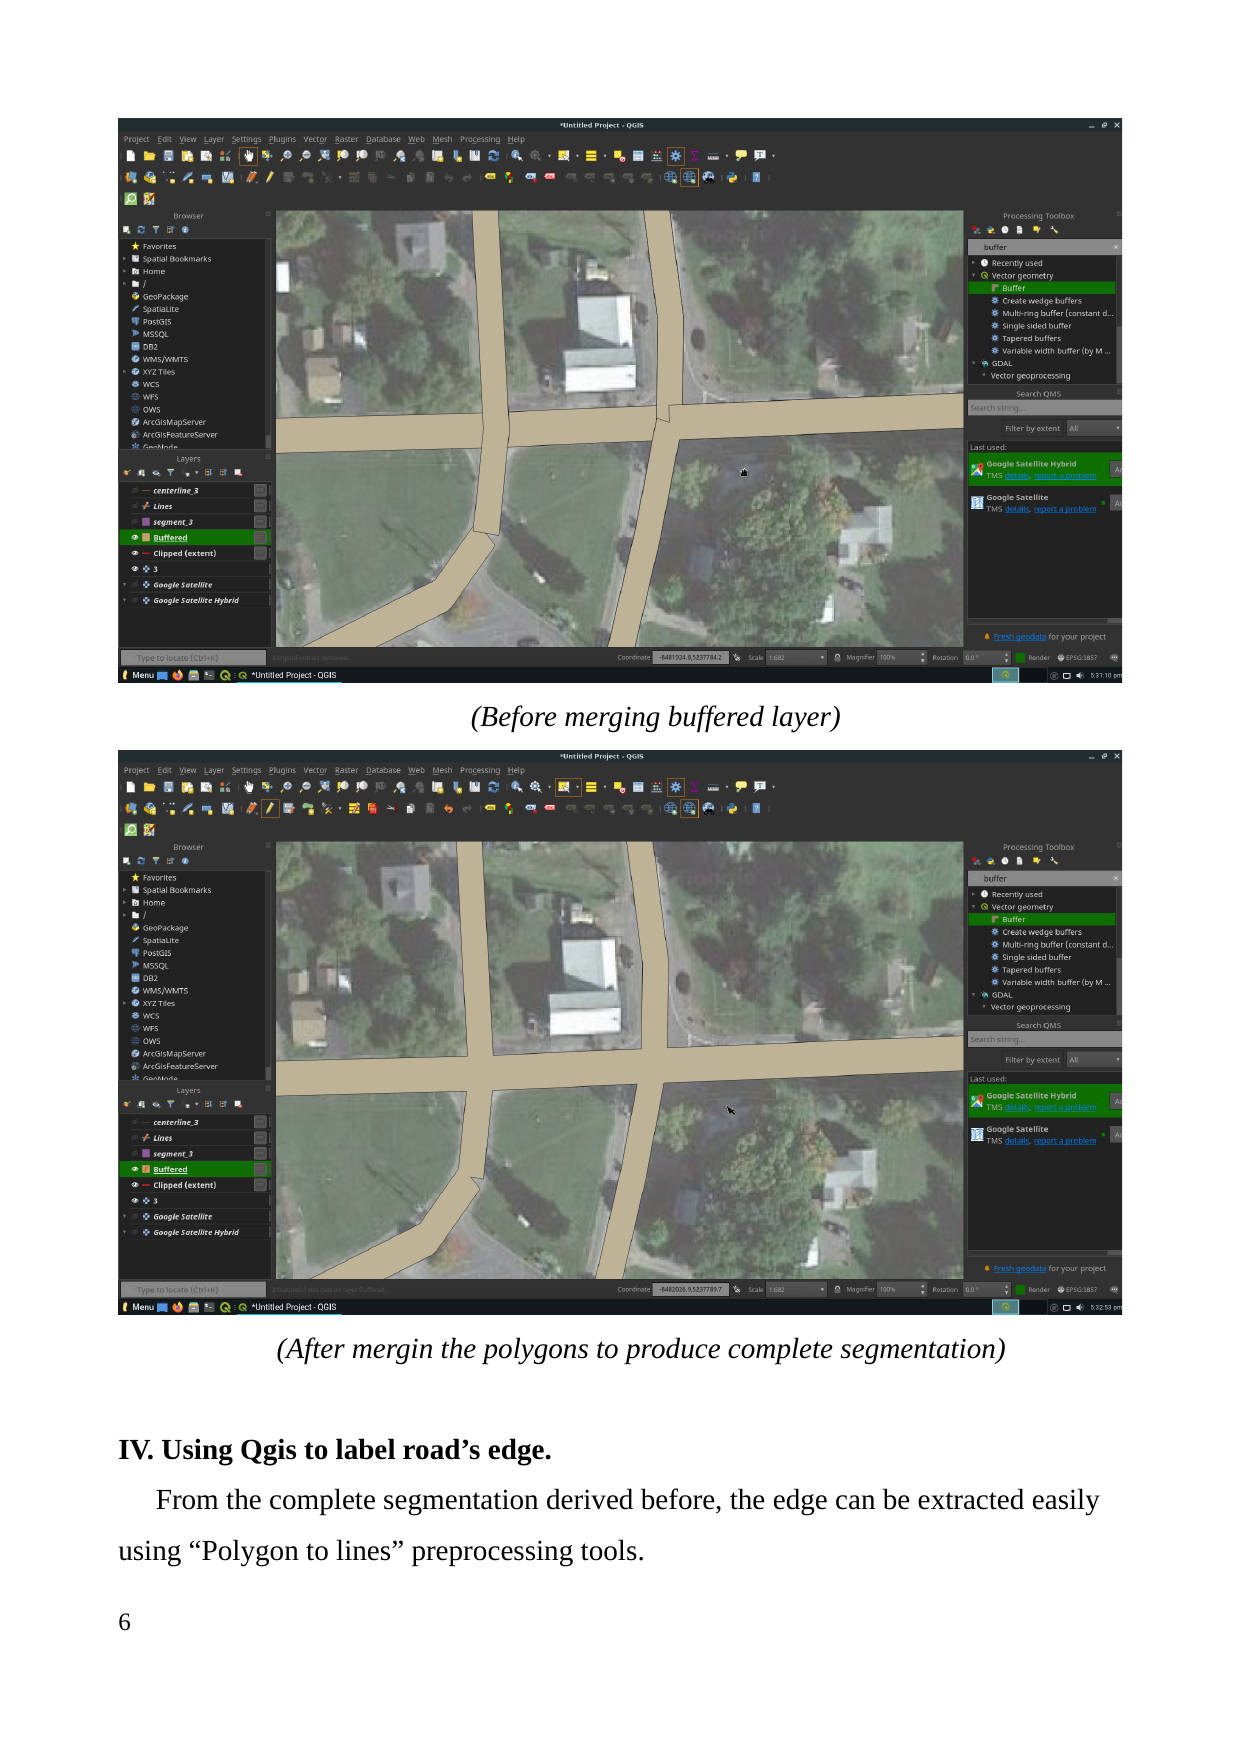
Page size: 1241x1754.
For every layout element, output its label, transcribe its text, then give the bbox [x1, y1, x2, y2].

text From the complete segmentation derived before, the edge can be extracted easily using “Polygon to lines” preprocessing tools. [118, 1482, 1122, 1566]
text (Before merging buffered layer) [118, 683, 1122, 733]
picture [118, 750, 1123, 1315]
picture [118, 118, 1123, 683]
text IV. Using Qgis to label road’s edge. [118, 1432, 1122, 1466]
text (After mergin the polygons to produce complete segmentation) [118, 1315, 1122, 1365]
